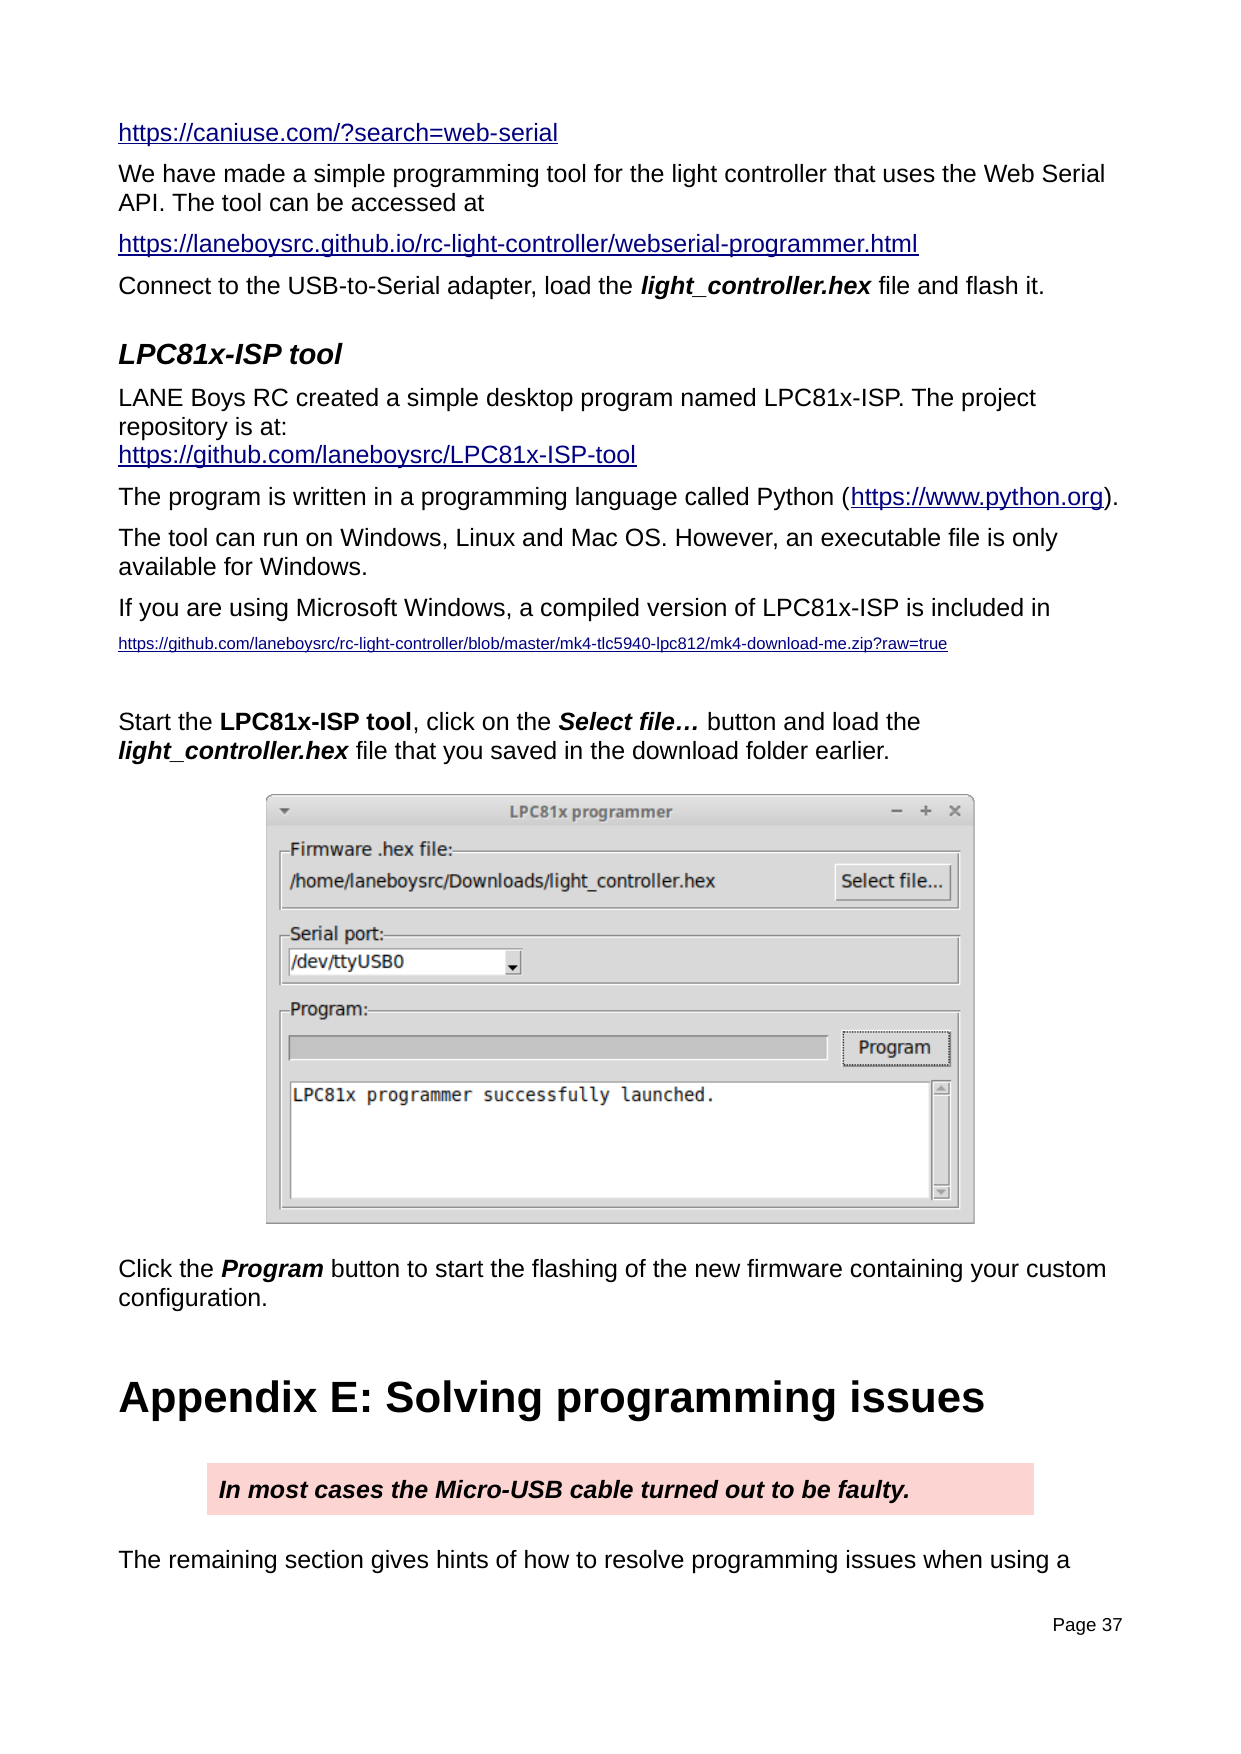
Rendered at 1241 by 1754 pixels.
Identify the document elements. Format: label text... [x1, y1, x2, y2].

text Connect to the USB-to-Serial adapter, load the light_controller.hex file and flash it. [118, 271, 1122, 299]
subtitle LPC81x-ISP tool [118, 337, 1122, 370]
picture [266, 794, 975, 1224]
text The program is written in a programming language called Python (https://www.python.org). [118, 482, 1122, 510]
text Start the LPC81x-ISP tool, click on the Select file… button and load the light_controller.hex file that you saved in the download folder earlier. [118, 707, 1122, 764]
subtitle Appendix E: Solving programming issues [118, 1372, 1122, 1422]
text Click the Program button to start the flashing of the new firmware containing your custom configuration. [118, 1254, 1122, 1312]
text https://laneboysrc.github.io/rc-light-controller/webserial-programmer.html [118, 229, 1122, 258]
text https://github.com/laneboysrc/rc-light-controller/blob/master/mk4-tlc5940-lpc812/mk4-download-me.zip?raw=true [118, 634, 1122, 653]
text LANE Boys RC created a simple desktop program named LPC81x-ISP. The project repository is at: https://github.com/laneboysrc/LPC81x-ISP-tool [118, 383, 1122, 469]
text The remaining section gives hints of how to resolve programming issues when using a [118, 1545, 1122, 1574]
text https://caniuse.com/?search=web-serial [118, 118, 1122, 147]
text In most cases the Micro-USB cable turned out to be faulty. [207, 1463, 1034, 1515]
text The tool can run on Windows, Linux and Mac OS. However, an executable file is only available for Windows. [118, 523, 1122, 580]
text If you are using Microsoft Windows, a compiled version of LPC81x-ISP is included in [118, 593, 1122, 622]
text We have made a simple programming tool for the light controller that uses the Web Serial API. The tool can be accessed at [118, 159, 1122, 217]
